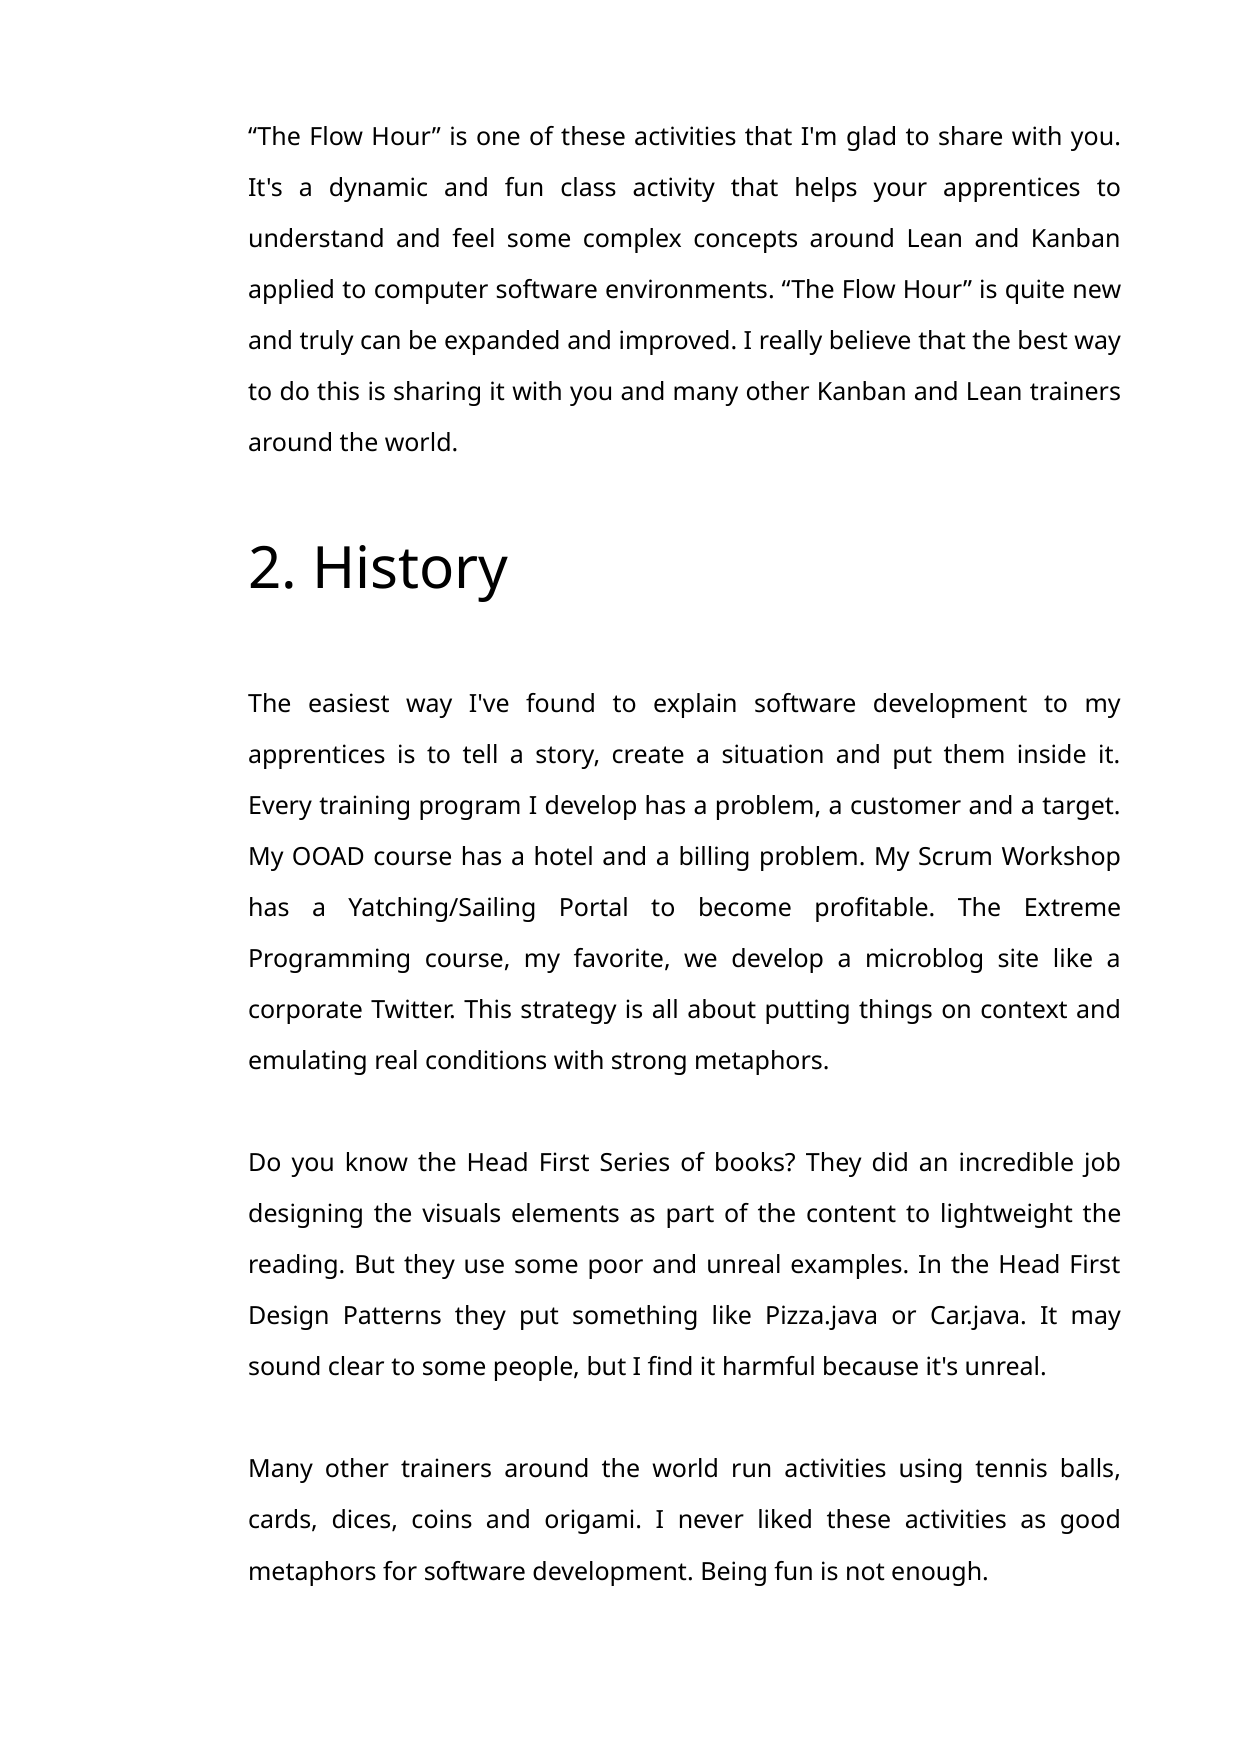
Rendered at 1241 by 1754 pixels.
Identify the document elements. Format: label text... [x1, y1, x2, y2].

text “The Flow Hour” is one of these activities that I'm glad to share with you. It's a dynamic and fun class activity that helps your apprentices to understand and feel some complex concepts around Lean and Kanban applied to computer software environments. “The Flow Hour” is quite new and truly can be expanded and improved. I really believe that the best way to do this is sharing it with you and many other Kanban and Lean trainers around the world. [248, 118, 1122, 458]
text Many other trainers around the world run activities using tennis balls, cards, dices, coins and origami. I never liked these activities as good metaphors for software development. Being fun is not enough. [248, 1451, 1122, 1587]
text Do you know the Head First Series of books? They did an incredible job designing the visuals elements as part of the content to lightweight the reading. But they use some poor and unreal examples. In the Head First Design Patterns they put something like Pizza.java or Car.java. It may sound clear to some people, but I find it harmful because it's unreal. [248, 1145, 1122, 1383]
text The easiest way I've found to explain software development to my apprentices is to tell a story, create a situation and put them inside it. Every training program I develop has a problem, a customer and a target. My OOAD course has a hotel and a billing problem. My Scrum Workshop has a Yatching/Sailing Portal to become profitable. The Extreme Programming course, my favorite, we develop a microblog site like a corporate Twitter. This strategy is all about putting things on context and emulating real conditions with strong metaphors. [248, 685, 1122, 1077]
text 2. History [248, 526, 1122, 606]
